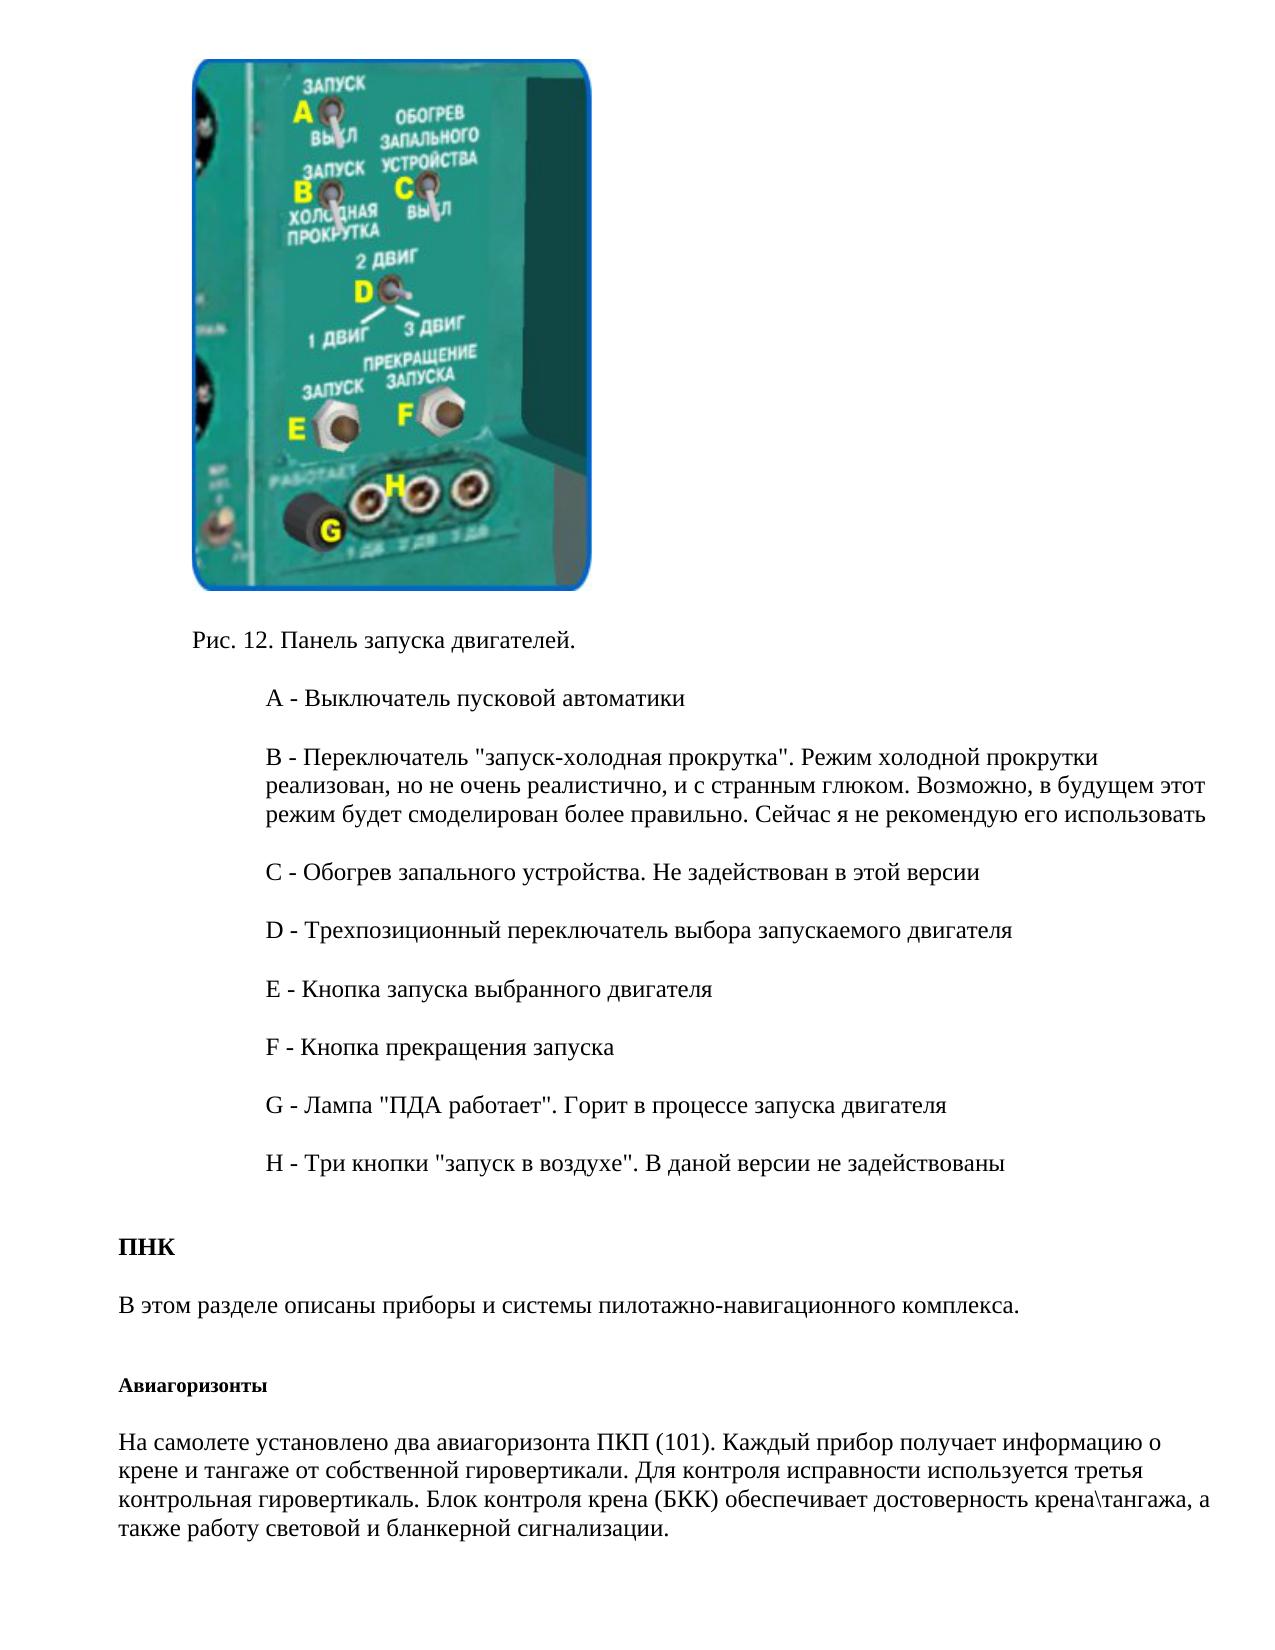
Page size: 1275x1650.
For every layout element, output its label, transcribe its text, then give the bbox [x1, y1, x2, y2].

list Рис. 12. Панель запуска двигателей. [162, 625, 1216, 654]
text На самолете установлено два авиагоризонта ПКП (101). Каждый прибор получает информацию о крене и тангаже от собственной гировертикали. Для контроля исправности используется третья контрольная гировертикаль. Блок контроля крена (БКК) обеспечивает достоверность крена\тангажа, а также работу световой и бланкерной сигнализации. [118, 1427, 1216, 1542]
list C - Обогрев запального устройства. Не задействован в этой версии [236, 857, 1216, 886]
picture [191, 59, 592, 591]
subtitle Авиагоризонты [118, 1373, 1216, 1397]
list G - Лампа "ПДА работает". Горит в процессе запуска двигателя [236, 1090, 1216, 1119]
list D - Трехпозиционный переключатель выбора запускаемого двигателя [236, 916, 1216, 944]
subtitle ПНК [118, 1232, 1216, 1261]
list B - Переключатель "запуск-холодная прокрутка". Режим холодной прокрутки реализован, но не очень реалистично, и с странным глюком. Возможно, в будущем этот режим будет смоделирован более правильно. Сейчас я не рекомендую его использовать [236, 742, 1216, 828]
list A - Выключатель пусковой автоматики [236, 683, 1216, 712]
list H - Три кнопки "запуск в воздухе". В даной версии не задействованы [236, 1148, 1216, 1177]
list E - Кнопка запуска выбранного двигателя [236, 974, 1216, 1003]
text В этом разделе описаны приборы и системы пилотажно-навигационного комплекса. [118, 1290, 1216, 1319]
list F - Кнопка прекращения запуска [236, 1032, 1216, 1061]
